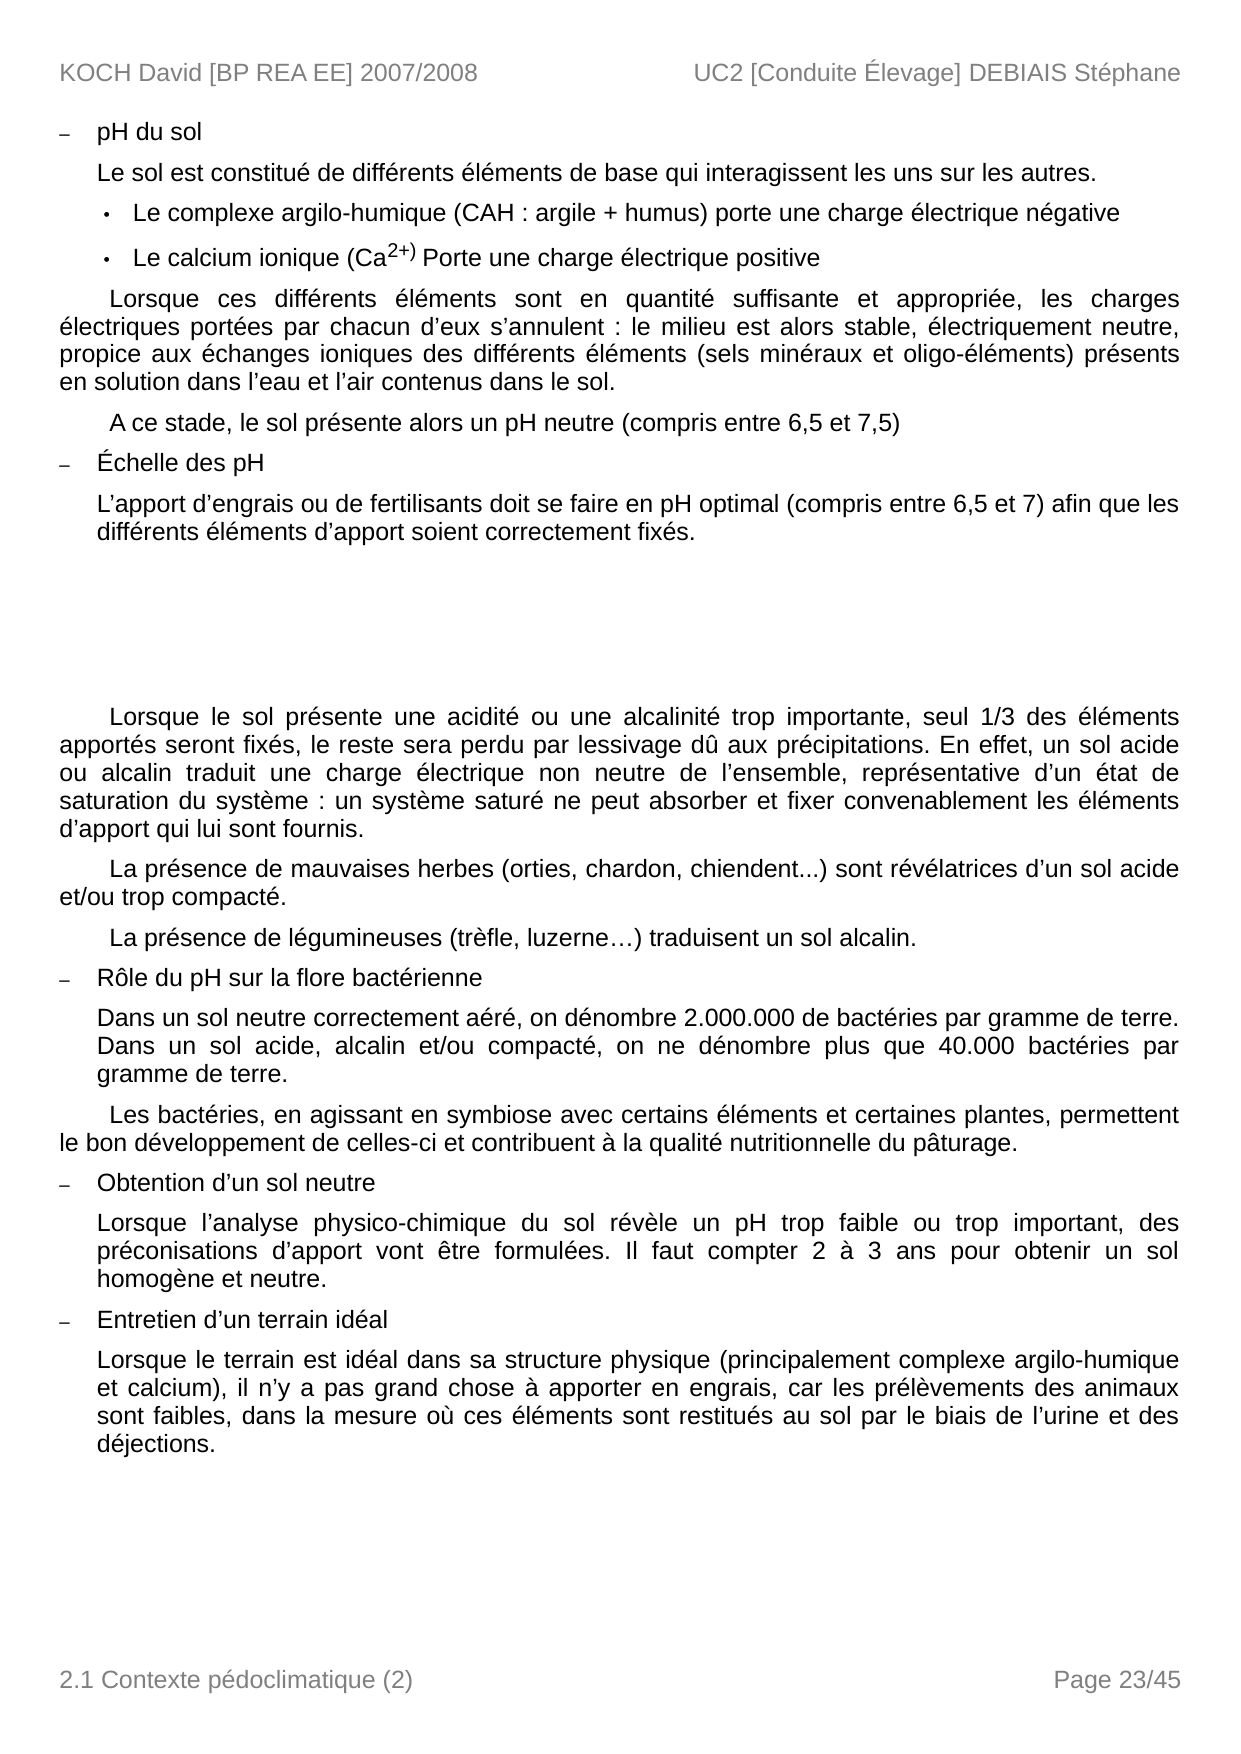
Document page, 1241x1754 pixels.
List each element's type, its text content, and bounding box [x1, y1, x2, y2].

list L’apport d’engrais ou de fertilisants doit se faire en pH optimal (compris entre 6,5 et 7) afin que les différents éléments d’apport soient correctement fixés. [59, 489, 1181, 545]
list Le calcium ionique (Ca2+) Porte une charge électrique positive [103, 239, 1181, 272]
text Lorsque le sol présente une acidité ou une alcalinité trop importante, seul 1/3 des éléments apportés seront fixés, le reste sera perdu par lessivage dû aux précipitations. En effet, un sol acide ou alcalin traduit une charge électrique non neutre de l’ensemble, représentative d’un état de saturation du système : un système saturé ne peut absorber et fixer convenablement les éléments d’apport qui lui sont fournis. [59, 558, 1181, 843]
list Lorsque l’analyse physico-chimique du sol révèle un pH trop faible ou trop important, des préconisations d’apport vont être formulées. Il faut compter 2 à 3 ans pour obtenir un sol homogène et neutre. [59, 1209, 1181, 1293]
text Lorsque ces différents éléments sont en quantité suffisante et appropriée, les charges électriques portées par chacun d’eux s’annulent : le milieu est alors stable, électriquement neutre, propice aux échanges ioniques des différents éléments (sels minéraux et oligo-éléments) présents en solution dans l’eau et l’air contenus dans le sol. [59, 284, 1181, 396]
list Échelle des pH [59, 449, 1181, 477]
text La présence de mauvaises herbes (orties, chardon, chiendent...) sont révélatrices d’un sol acide et/ou trop compacté. [59, 855, 1181, 911]
list Obtention d’un sol neutre [59, 1169, 1181, 1197]
text La présence de légumineuses (trèfle, luzerne…) traduisent un sol alcalin. [59, 923, 1181, 951]
list Entretien d’un terrain idéal [59, 1306, 1181, 1333]
list Dans un sol neutre correctement aéré, on dénombre 2.000.000 de bactéries par gramme de terre. Dans un sol acide, alcalin et/ou compacté, on ne dénombre plus que 40.000 bactéries par gramme de terre. [59, 1004, 1181, 1088]
list Lorsque le terrain est idéal dans sa structure physique (principalement complexe argilo-humique et calcium), il n’y a pas grand chose à apporter en engrais, car les prélèvements des animaux sont faibles, dans la mesure où ces éléments sont restitués au sol par le biais de l’urine et des déjections. [59, 1346, 1181, 1458]
list Le sol est constitué de différents éléments de base qui interagissent les uns sur les autres. [59, 158, 1181, 186]
list Le complexe argilo-humique (CAH : argile + humus) porte une charge électrique négative [103, 199, 1181, 227]
list pH du sol [59, 118, 1181, 146]
list Rôle du pH sur la flore bactérienne [59, 964, 1181, 992]
text A ce stade, le sol présente alors un pH neutre (compris entre 6,5 et 7,5) [59, 408, 1181, 436]
text Les bactéries, en agissant en symbiose avec certains éléments et certaines plantes, permettent le bon développement de celles-ci et contribuent à la qualité nutritionnelle du pâturage. [59, 1101, 1181, 1156]
